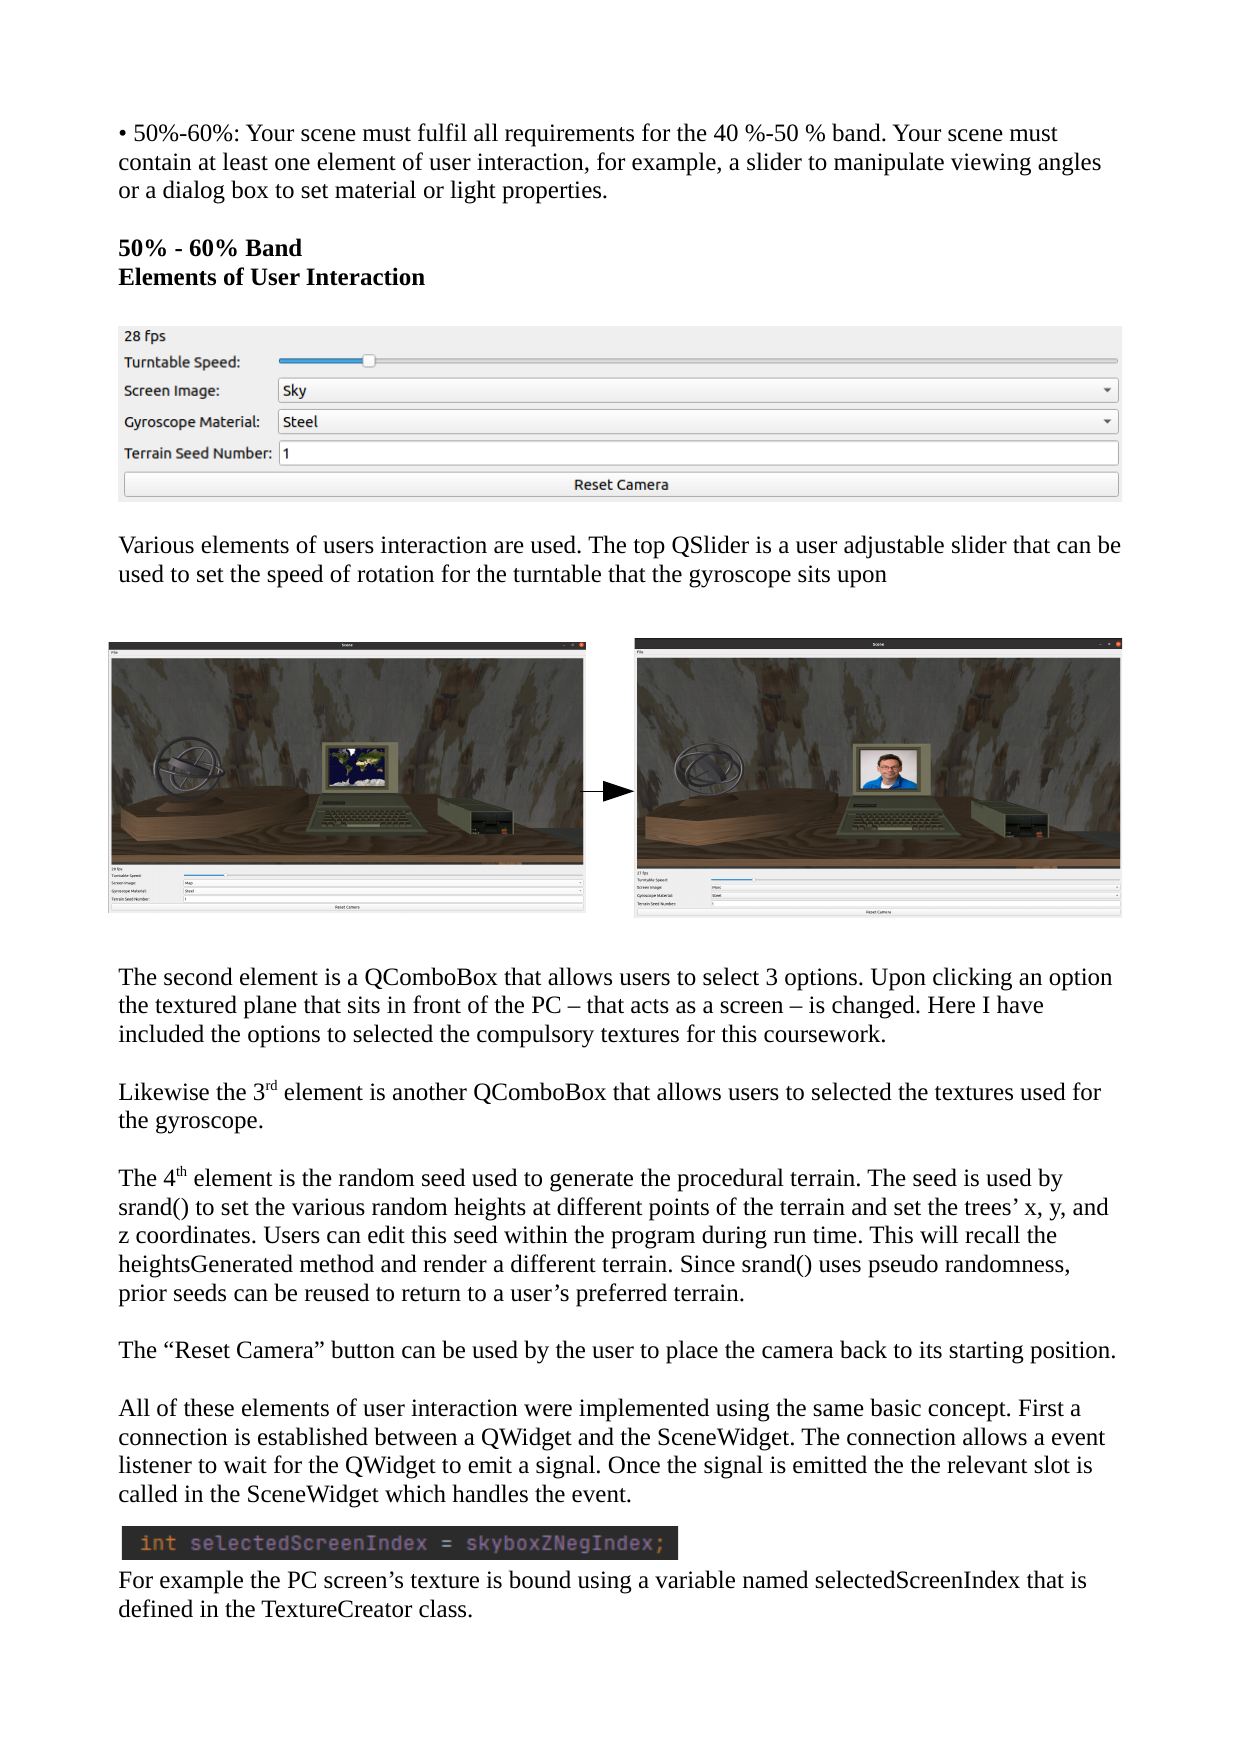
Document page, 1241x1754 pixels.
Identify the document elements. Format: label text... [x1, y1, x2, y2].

text All of these elements of user interaction were implemented using the same basic concept. First a connection is established between a QWidget and the SceneWidget. The connection allows a event listener to wait for the QWidget to emit a signal. Once the signal is emitted the the relevant slot is called in the SceneWidget which handles the event. [118, 1393, 1122, 1508]
text Elements of User Interaction [118, 262, 1122, 291]
text The second element is a QComboBox that allows users to select 3 options. Upon clicking an option the textured plane that sits in front of the PC – that acts as a screen – is changed. Here I have included the options to selected the compulsory textures for this coursework. [118, 962, 1122, 1048]
text For example the PC screen’s texture is bound using a variable named selectedScreenIndex that is defined in the TextureCreator class. [118, 1566, 1122, 1623]
text 50% - 60% Band [118, 233, 1122, 262]
text • 50%-60%: Your scene must fulfil all requirements for the 40 %-50 % band. Your scene must contain at least one element of user interaction, for example, a slider to manipulate viewing angles or a dialog box to set material or light properties. [118, 118, 1122, 204]
picture [121, 1526, 679, 1560]
text The 4th element is the random seed used to generate the procedural terrain. The seed is used by srand() to set the various random heights at different points of the terrain and set the trees’ x, y, and z coordinates. Users can edit this seed within the program during run time. This will recall the heightsGenerated method and render a different terrain. Since srand() uses pseudo randomness, prior seeds can be reused to return to a user’s preferred terrain. [118, 1163, 1122, 1307]
text Likewise the 3rd element is another QComboBox that allows users to selected the textures used for the gyroscope. [118, 1077, 1122, 1134]
picture [634, 638, 1123, 918]
picture [118, 326, 1123, 502]
text The “Reset Camera” button can be used by the user to place the camera back to its starting position. [118, 1336, 1122, 1364]
picture [108, 642, 586, 913]
text Various elements of users interaction are used. The top QSlider is a user adjustable slider that can be used to set the speed of rotation for the turntable that the gyroscope sits upon [118, 531, 1122, 588]
